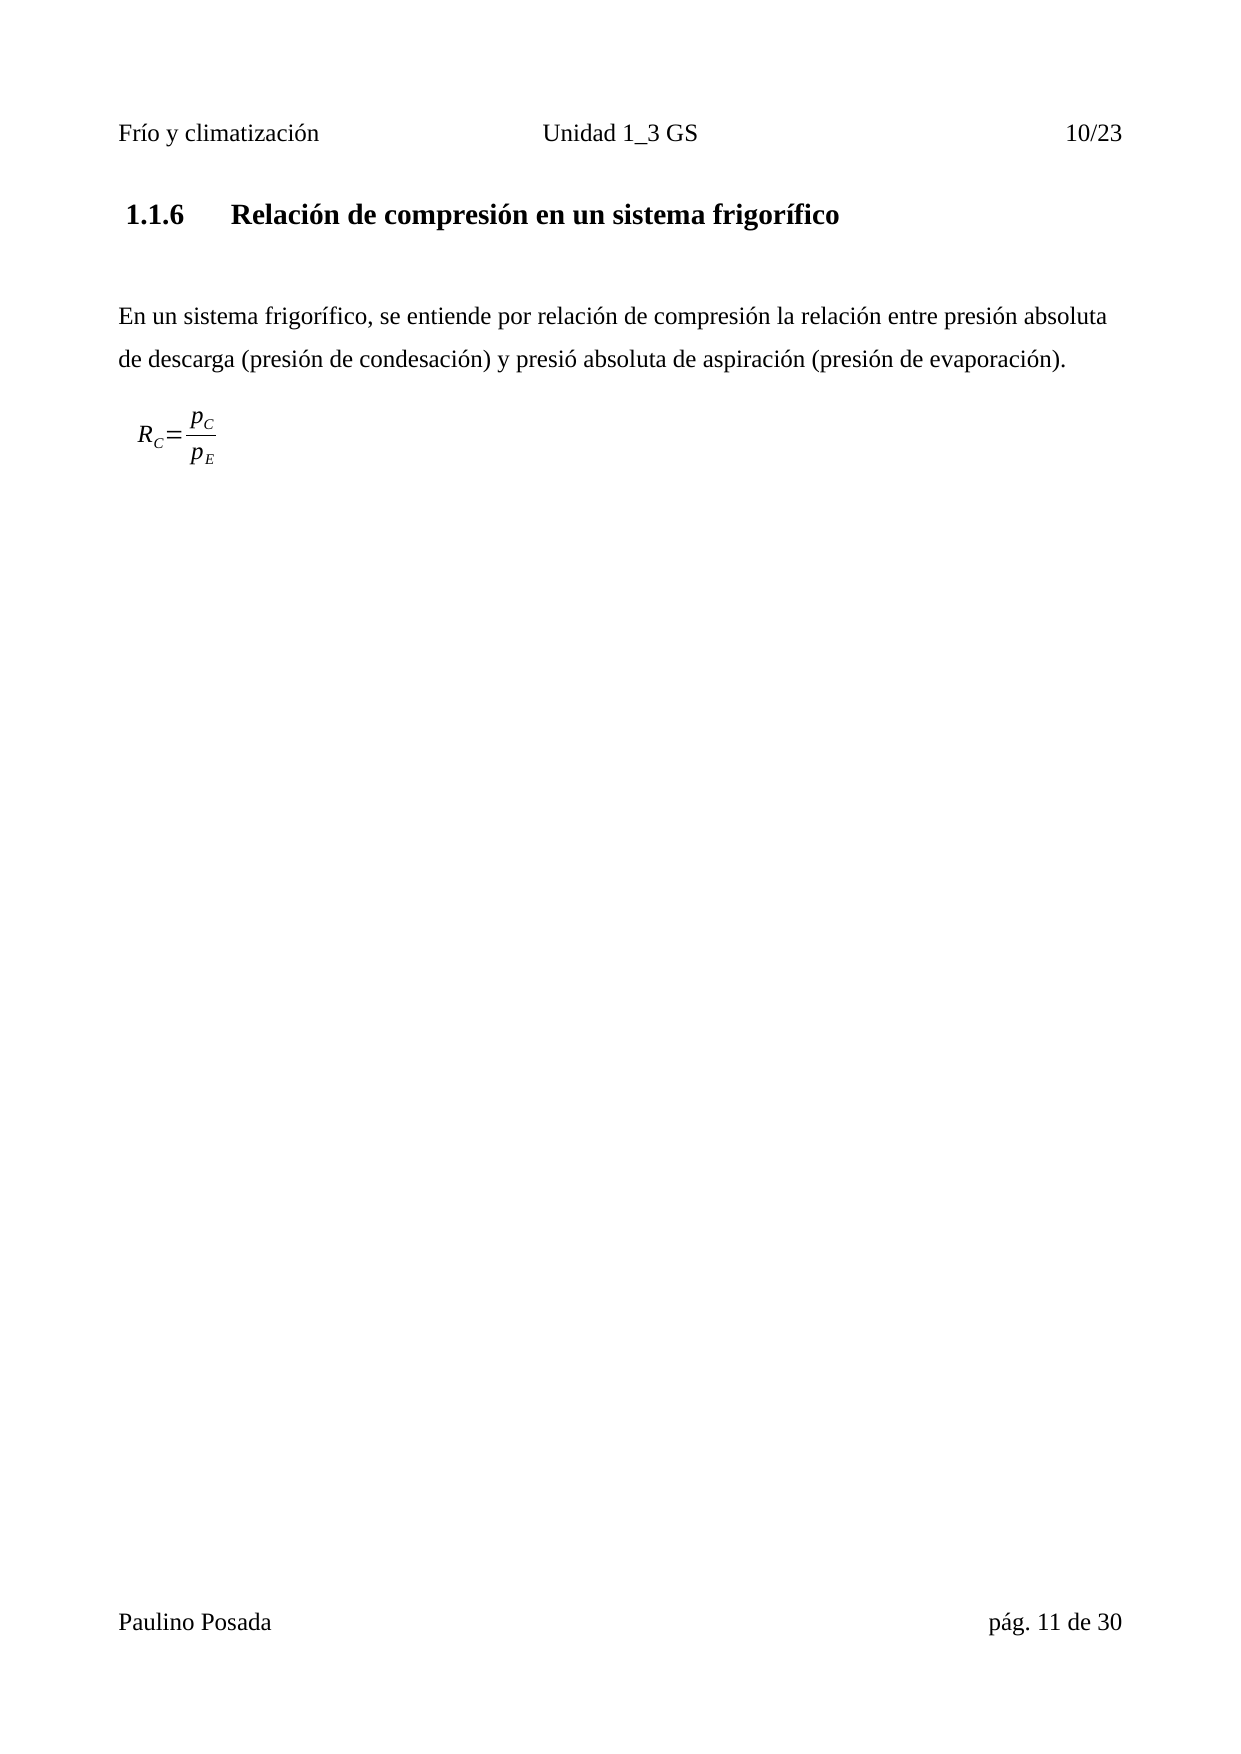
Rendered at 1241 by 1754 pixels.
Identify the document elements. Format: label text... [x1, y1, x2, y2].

text En un sistema frigorífico, se entiende por relación de compresión la relación entre presión absoluta de descarga (presión de condesación) y presió absoluta de aspiración (presión de evaporación). [118, 301, 1122, 373]
subtitle Relación de compresión en un sistema frigorífico [118, 197, 1122, 231]
